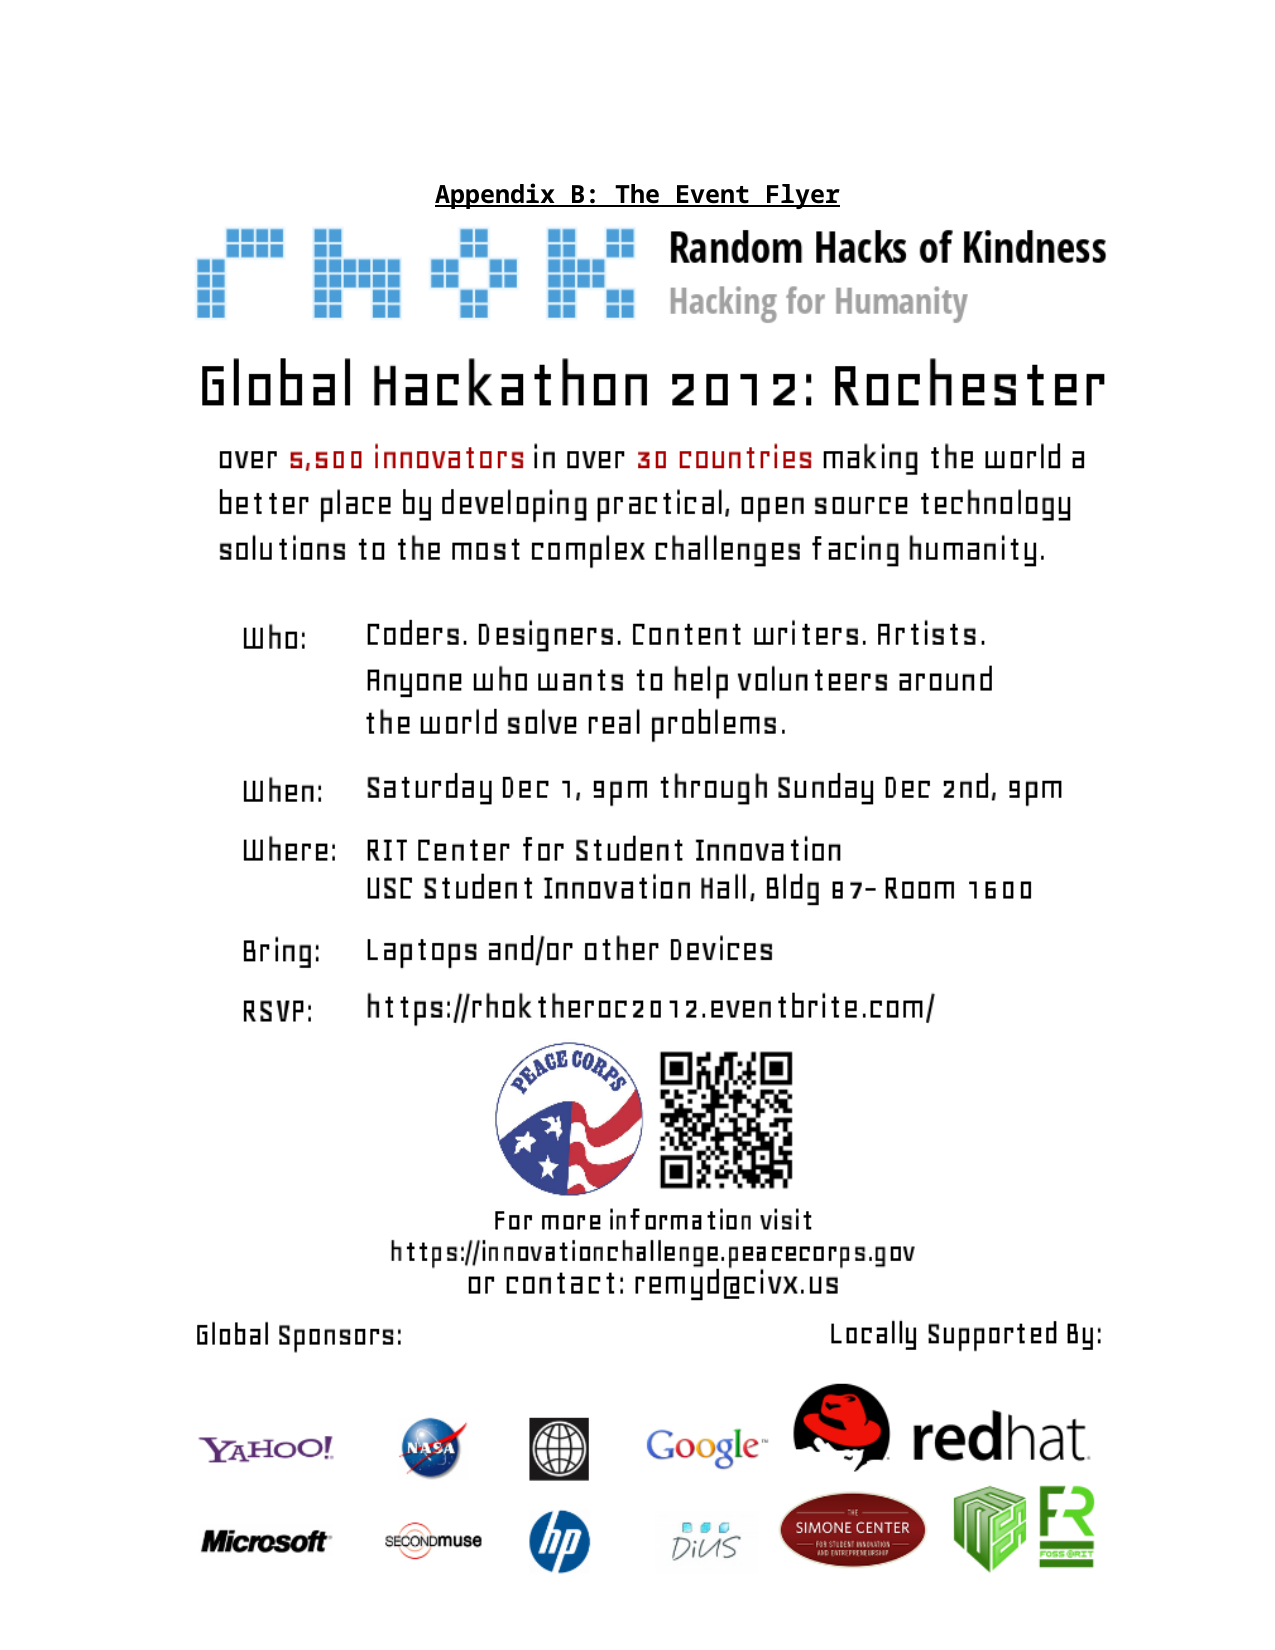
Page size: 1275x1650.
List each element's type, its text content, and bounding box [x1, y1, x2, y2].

picture [192, 225, 1112, 1575]
text Appendix B: The Event Flyer [118, 176, 1157, 210]
